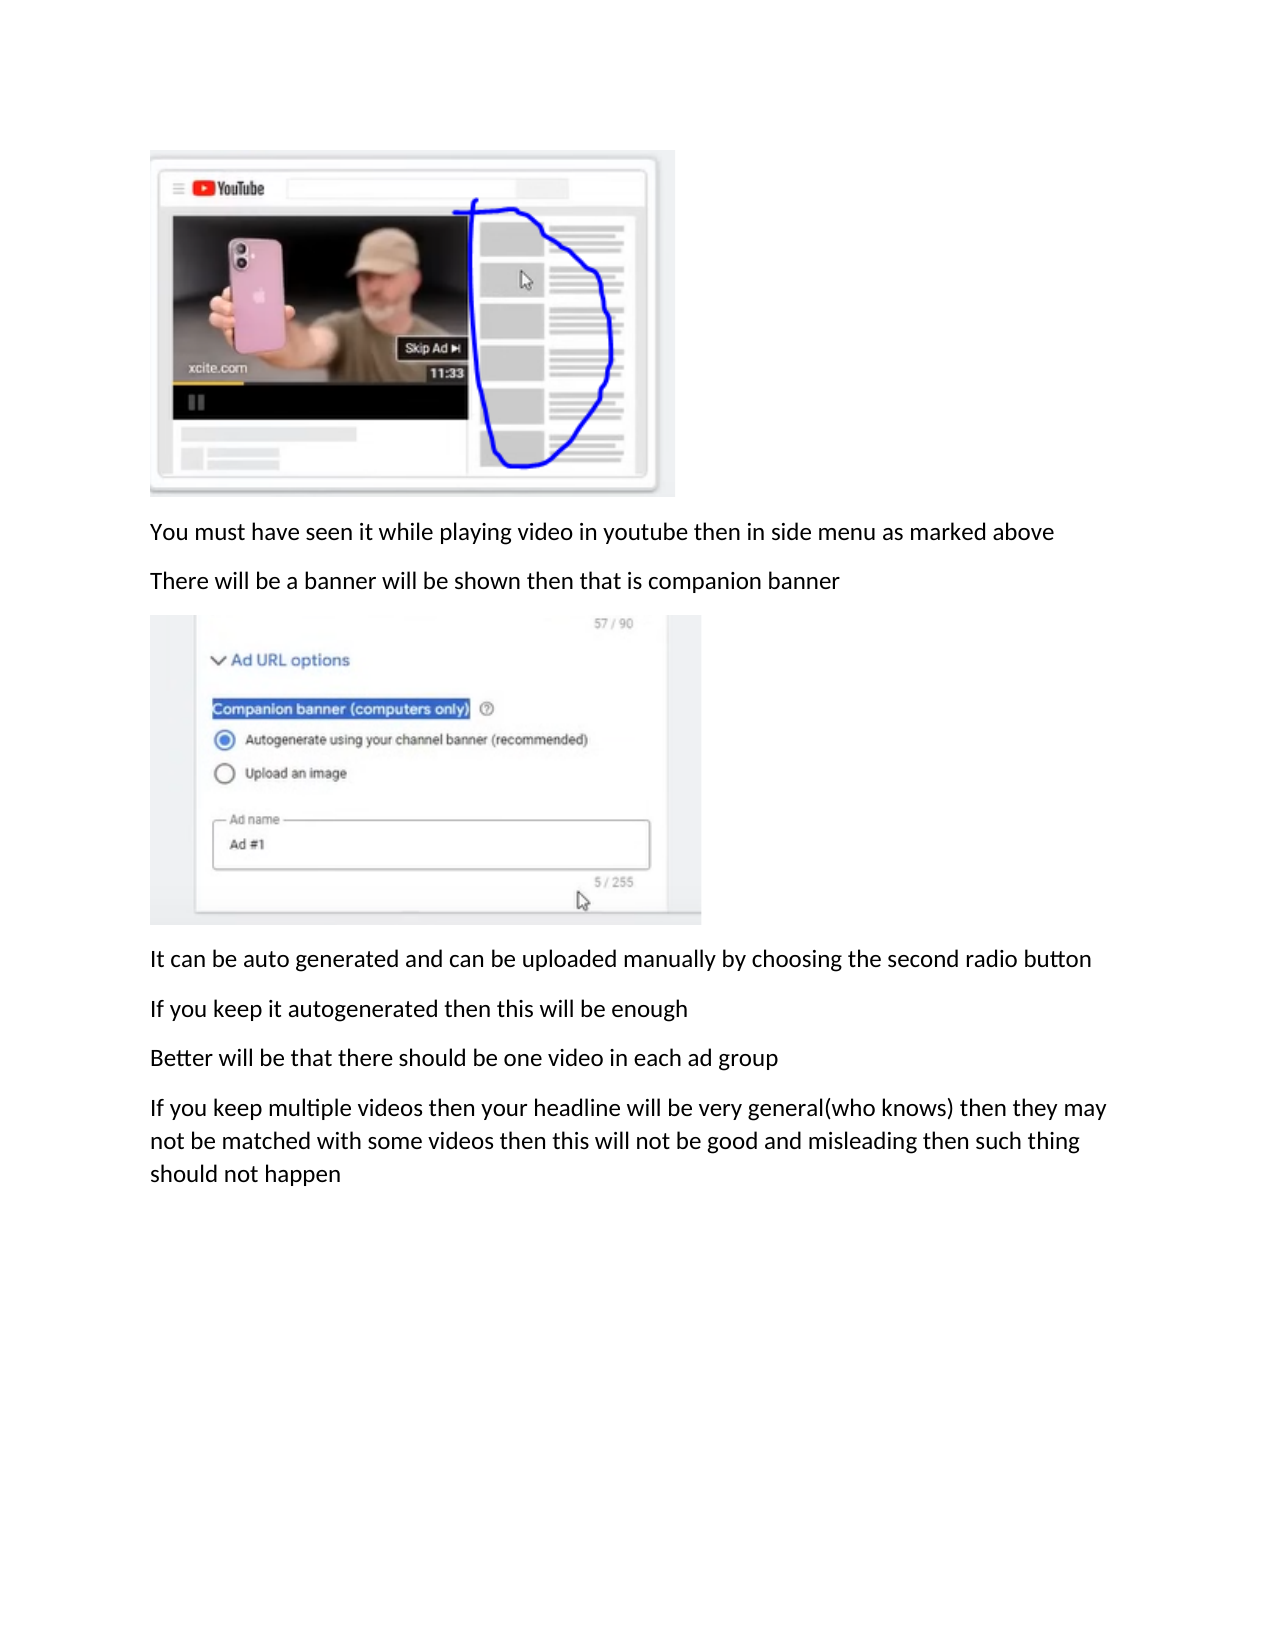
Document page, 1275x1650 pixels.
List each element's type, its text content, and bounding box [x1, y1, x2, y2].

picture [150, 615, 702, 925]
text Better will be that there should be one video in each ad group [150, 1042, 1125, 1073]
picture [150, 150, 675, 497]
text You must have seen it while playing video in youtube then in side menu as marked above [150, 516, 1125, 546]
text If you keep it autogenerated then this will be enough [150, 993, 1125, 1023]
text There will be a banner will be shown then that is companion banner [150, 565, 1125, 596]
text It can be auto generated and can be uploaded manually by choosing the second radio button [150, 943, 1125, 974]
text If you keep multiple videos then your headline will be very general(who knows) then they may not be matched with some videos then this will not be good and misleading then such thing should not happen [150, 1092, 1125, 1188]
